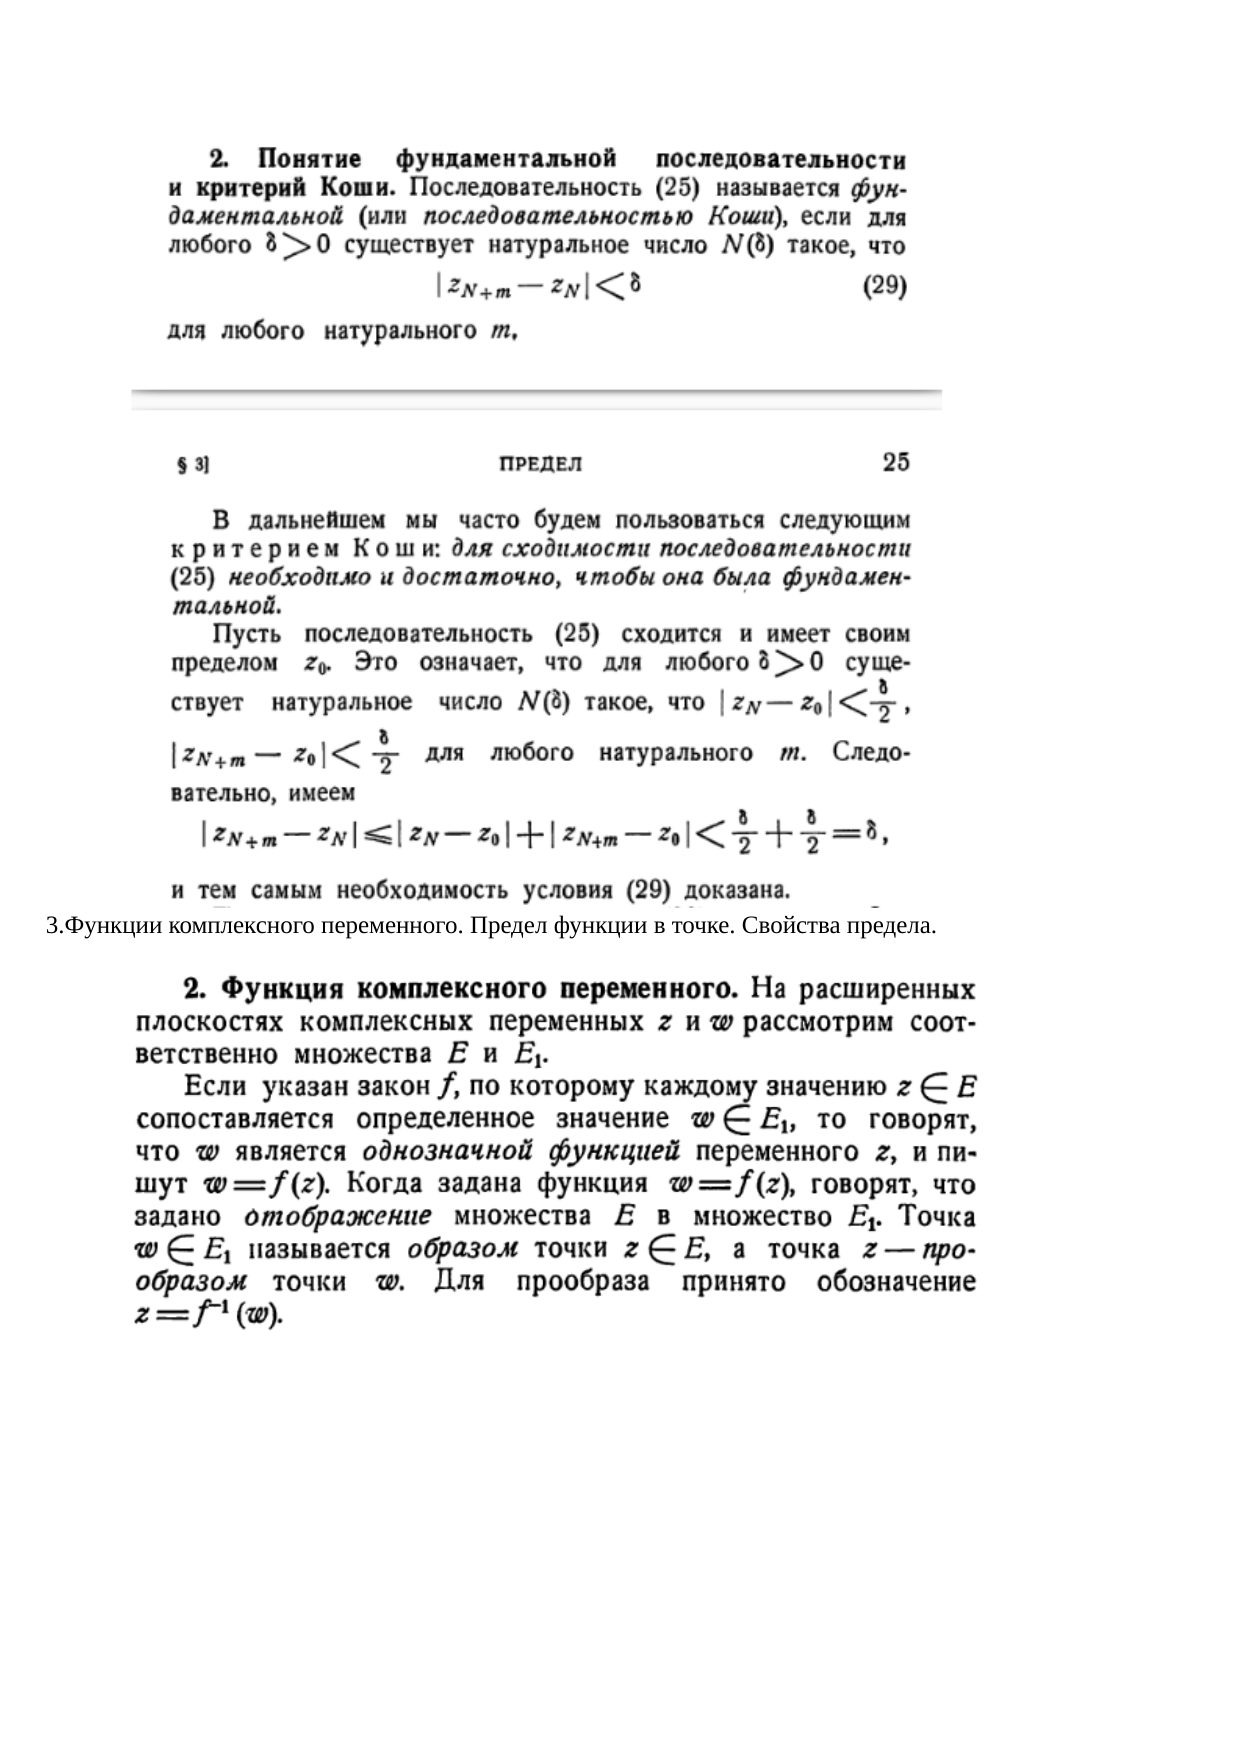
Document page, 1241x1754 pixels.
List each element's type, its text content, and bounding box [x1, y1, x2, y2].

picture [131, 135, 943, 908]
picture [116, 961, 988, 1331]
text 3.Функции комплексного переменного. Предел функции в точке. Свойства предела. [46, 76, 1209, 1370]
